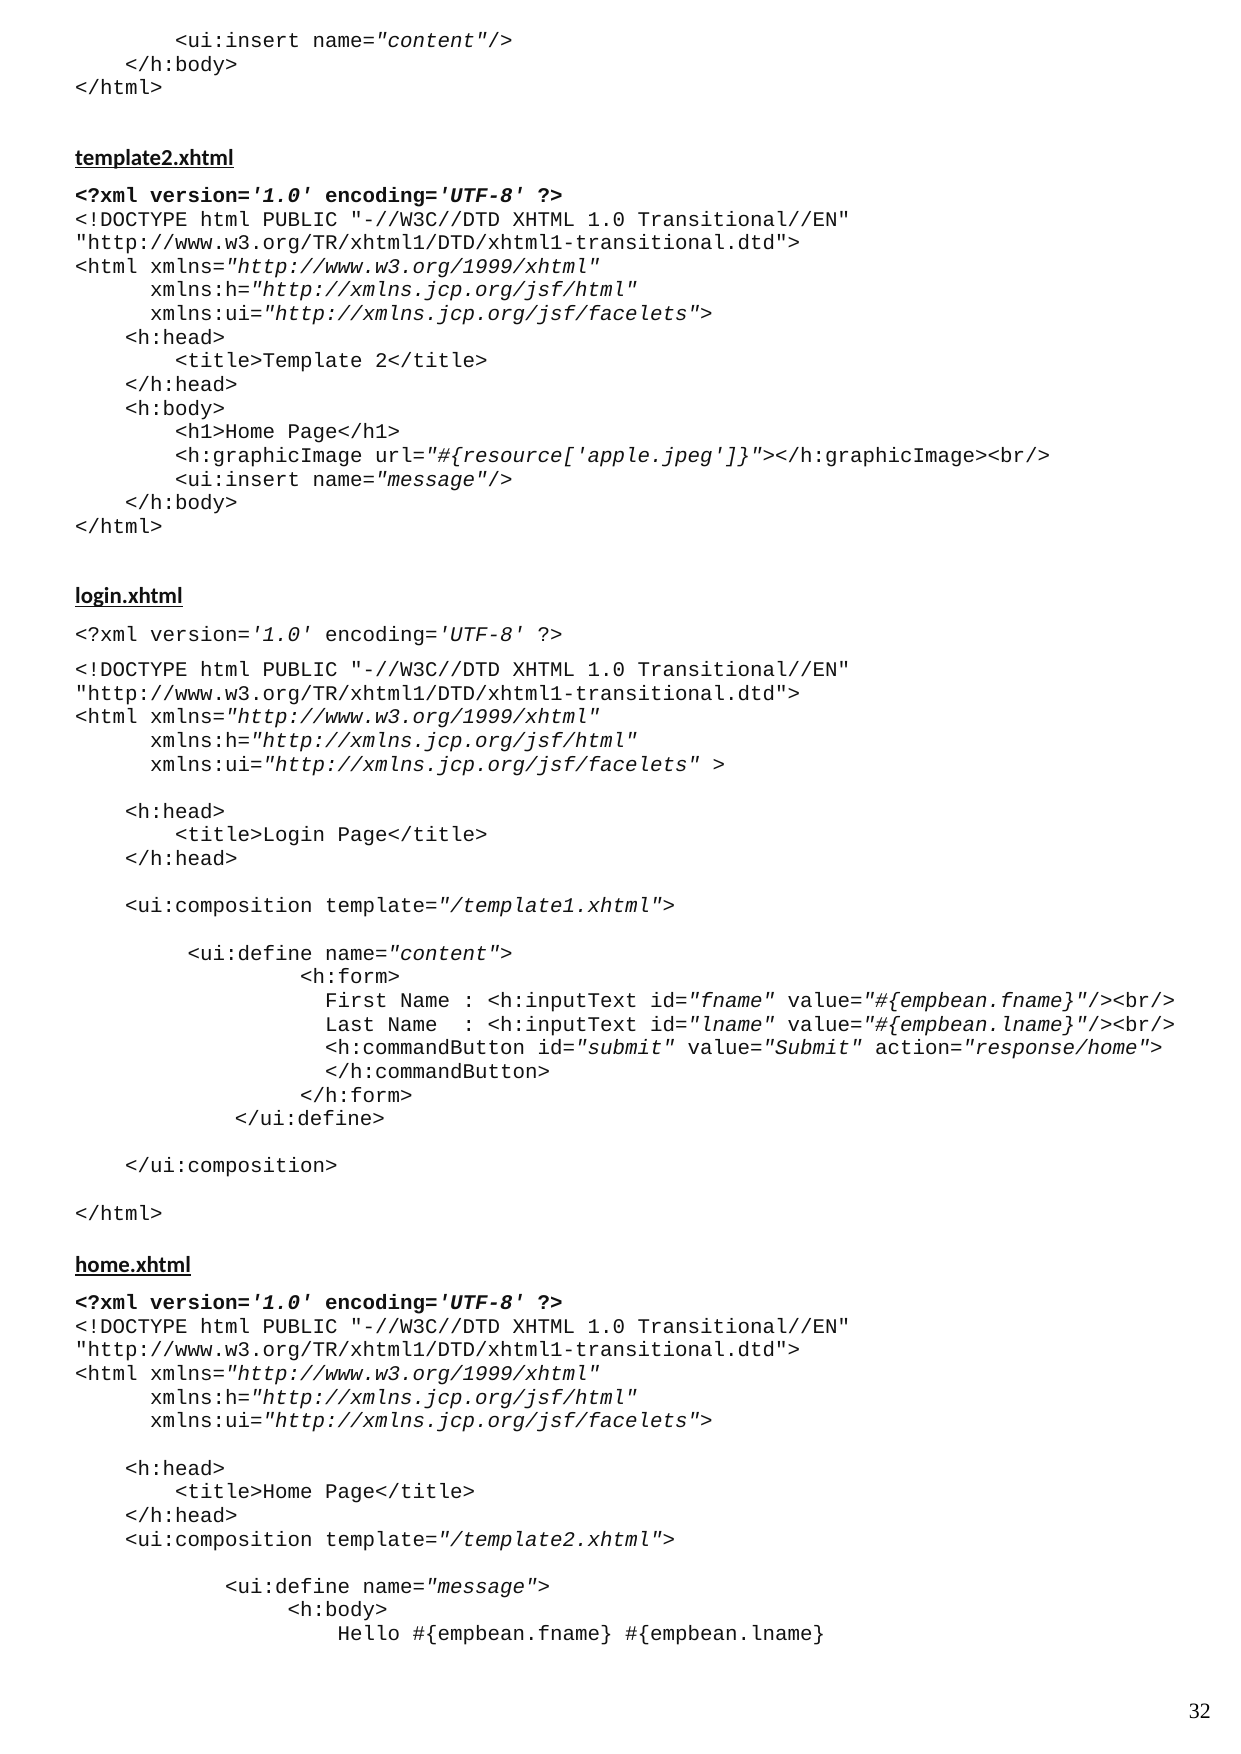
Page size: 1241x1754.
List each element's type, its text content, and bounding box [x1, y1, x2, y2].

text xmlns:h="http://xmlns.jcp.org/jsf/html" [75, 730, 1211, 753]
text First Name : <h:inputText id="fname" value="#{empbean.fname}"/><br/> [75, 990, 1211, 1014]
text </ui:composition> [75, 1156, 1211, 1179]
text <h:head> [75, 327, 1211, 350]
text Last Name : <h:inputText id="lname" value="#{empbean.lname}"/><br/> [75, 1014, 1211, 1037]
text <?xml version='1.0' encoding='UTF-8' ?> [75, 185, 1211, 208]
text </h:head> [75, 1505, 1211, 1528]
text Hello #{empbean.fname} #{empbean.lname} [75, 1623, 1211, 1647]
text <!DOCTYPE html PUBLIC "-//W3C//DTD XHTML 1.0 Transitional//EN" "http://www.w3.org/TR/xhtml1/DTD/xhtml1-transitional.dtd"> [75, 208, 1211, 256]
text </h:form> [75, 1084, 1211, 1108]
text <ui:composition template="/template1.xhtml"> [75, 895, 1211, 919]
text xmlns:h="http://xmlns.jcp.org/jsf/html" [75, 1387, 1211, 1410]
text </ui:define> [75, 1108, 1211, 1132]
text <html xmlns="http://www.w3.org/1999/xhtml" [75, 256, 1211, 279]
text </h:head> [75, 374, 1211, 398]
text <ui:composition template="/template2.xhtml"> [75, 1528, 1211, 1552]
text <h:head> [75, 801, 1211, 824]
text xmlns:ui="http://xmlns.jcp.org/jsf/facelets"> [75, 303, 1211, 327]
text <h:graphicImage url="#{resource['apple.jpeg']}"></h:graphicImage><br/> [75, 445, 1211, 469]
text xmlns:ui="http://xmlns.jcp.org/jsf/facelets" > [75, 753, 1211, 777]
text <?xml version='1.0' encoding='UTF-8' ?> [75, 623, 1211, 647]
text <html xmlns="http://www.w3.org/1999/xhtml" [75, 706, 1211, 730]
text <ui:define name="content"> [75, 943, 1211, 966]
text template2.xhtml [75, 143, 1211, 171]
text <title>Login Page</title> [75, 824, 1211, 848]
text </html> [75, 1203, 1211, 1226]
text <!DOCTYPE html PUBLIC "-//W3C//DTD XHTML 1.0 Transitional//EN" "http://www.w3.org/TR/xhtml1/DTD/xhtml1-transitional.dtd"> [75, 659, 1211, 706]
text xmlns:h="http://xmlns.jcp.org/jsf/html" [75, 279, 1211, 303]
text <h:head> [75, 1458, 1211, 1481]
text <ui:insert name="message"/> [75, 469, 1211, 492]
text <ui:insert name="content"/> [75, 30, 1211, 54]
text <title>Template 2</title> [75, 350, 1211, 374]
text </h:head> [75, 848, 1211, 872]
text home.xhtml [75, 1250, 1211, 1278]
text login.xhtml [75, 582, 1211, 609]
text xmlns:ui="http://xmlns.jcp.org/jsf/facelets"> [75, 1410, 1211, 1434]
text </html> [75, 77, 1211, 101]
text <html xmlns="http://www.w3.org/1999/xhtml" [75, 1363, 1211, 1387]
text </h:body> [75, 492, 1211, 516]
text <h:body> [75, 1599, 1211, 1623]
text <h:commandButton id="submit" value="Submit" action="response/home"> [75, 1037, 1211, 1061]
text <!DOCTYPE html PUBLIC "-//W3C//DTD XHTML 1.0 Transitional//EN" "http://www.w3.org/TR/xhtml1/DTD/xhtml1-transitional.dtd"> [75, 1316, 1211, 1363]
text </html> [75, 516, 1211, 539]
text </h:body> [75, 54, 1211, 77]
text <ui:define name="message"> [75, 1576, 1211, 1599]
text <title>Home Page</title> [75, 1481, 1211, 1505]
text </h:commandButton> [75, 1061, 1211, 1084]
text <h1>Home Page</h1> [75, 421, 1211, 445]
text <?xml version='1.0' encoding='UTF-8' ?> [75, 1292, 1211, 1316]
text <h:form> [75, 966, 1211, 990]
text <h:body> [75, 398, 1211, 421]
